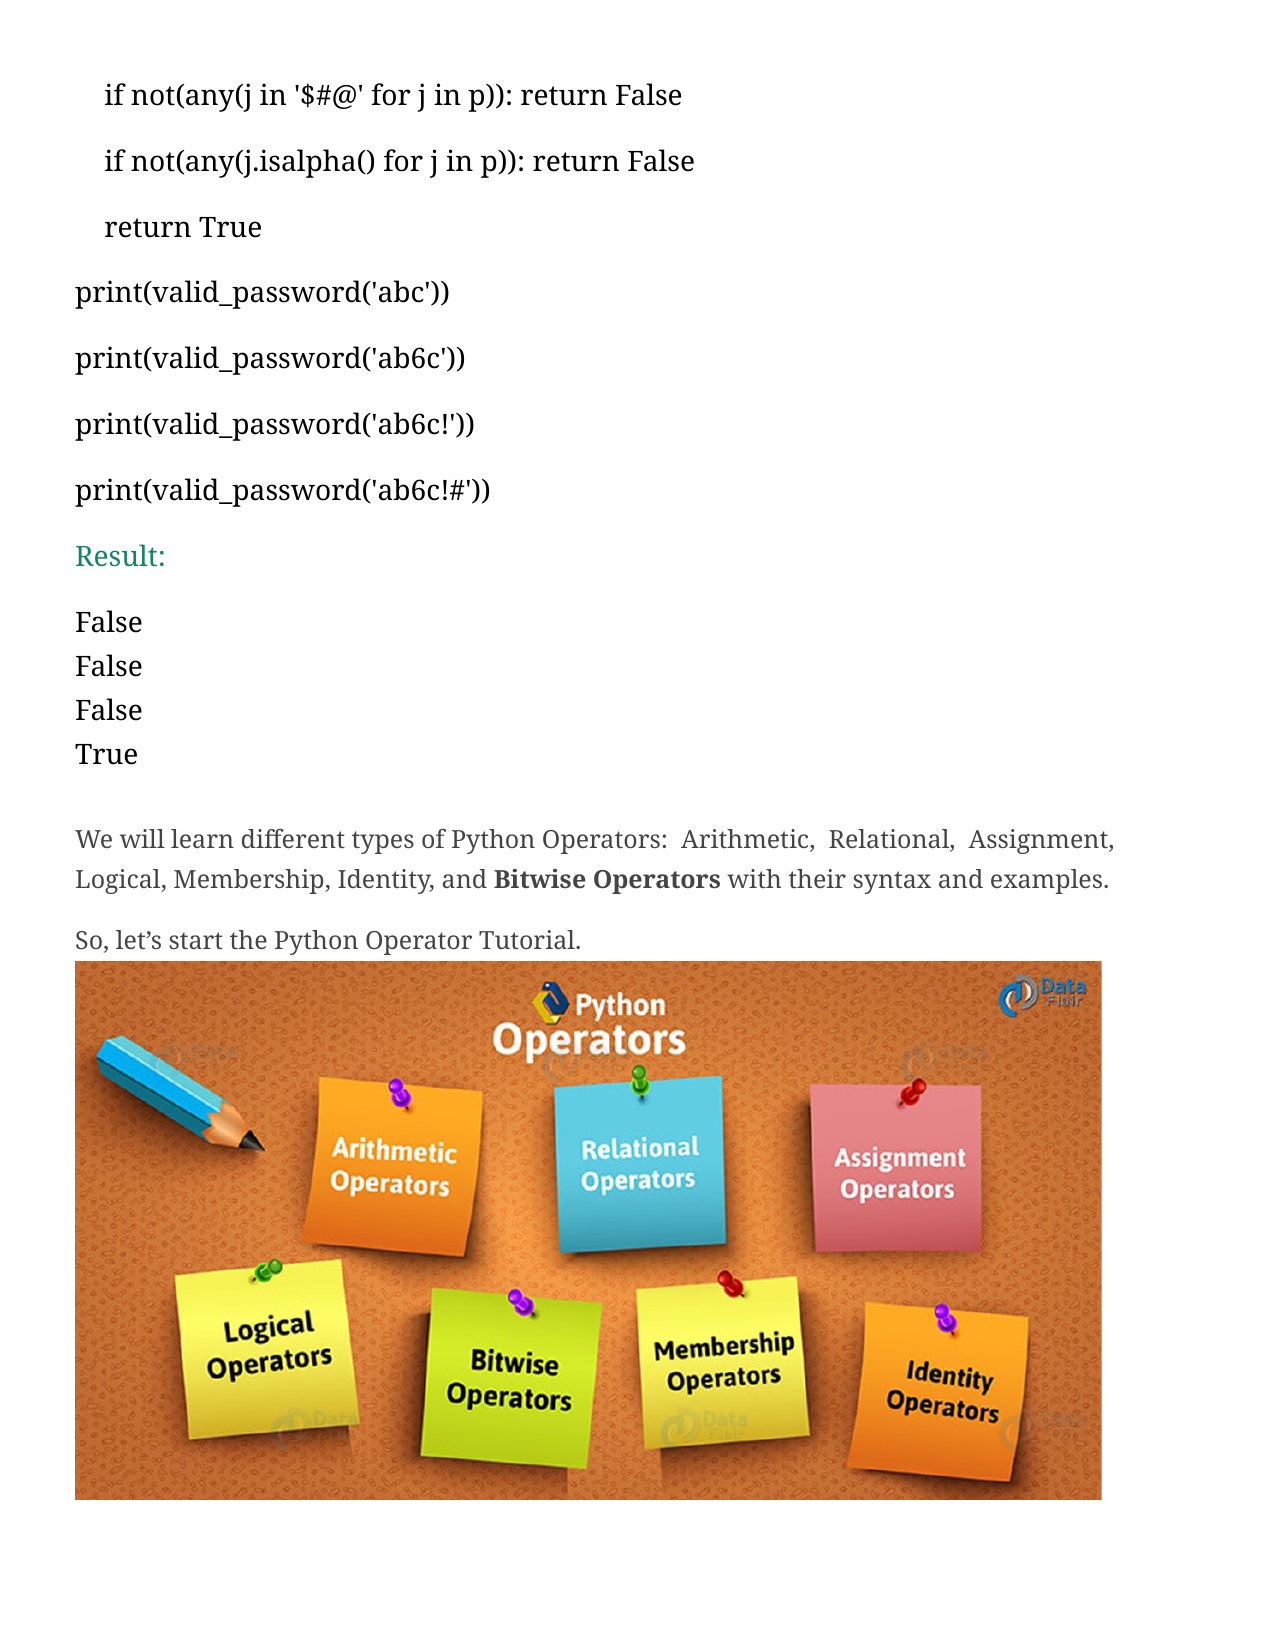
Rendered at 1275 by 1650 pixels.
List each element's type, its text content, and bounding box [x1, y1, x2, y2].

text So, let’s start the Python Operator Tutorial. [75, 922, 1200, 956]
text if not(any(j.isalpha() for j in p)): return False [75, 141, 1200, 179]
picture [75, 961, 1102, 1500]
text print(valid_password('ab6c')) [75, 339, 1200, 377]
text if not(any(j in '$#@' for j in p)): return False [75, 75, 1200, 113]
text print(valid_password('ab6c!#')) [75, 471, 1200, 509]
text False False False True We will learn different types of Python Operators: Arithmetic, Relational, Assignment, Logical, Membership, Identity, and Bitwise Operators with their syntax and examples. [75, 602, 1200, 895]
text return True [75, 207, 1200, 245]
text print(valid_password('abc')) [75, 273, 1200, 311]
text print(valid_password('ab6c!')) [75, 405, 1200, 443]
text Result: [75, 537, 1200, 575]
